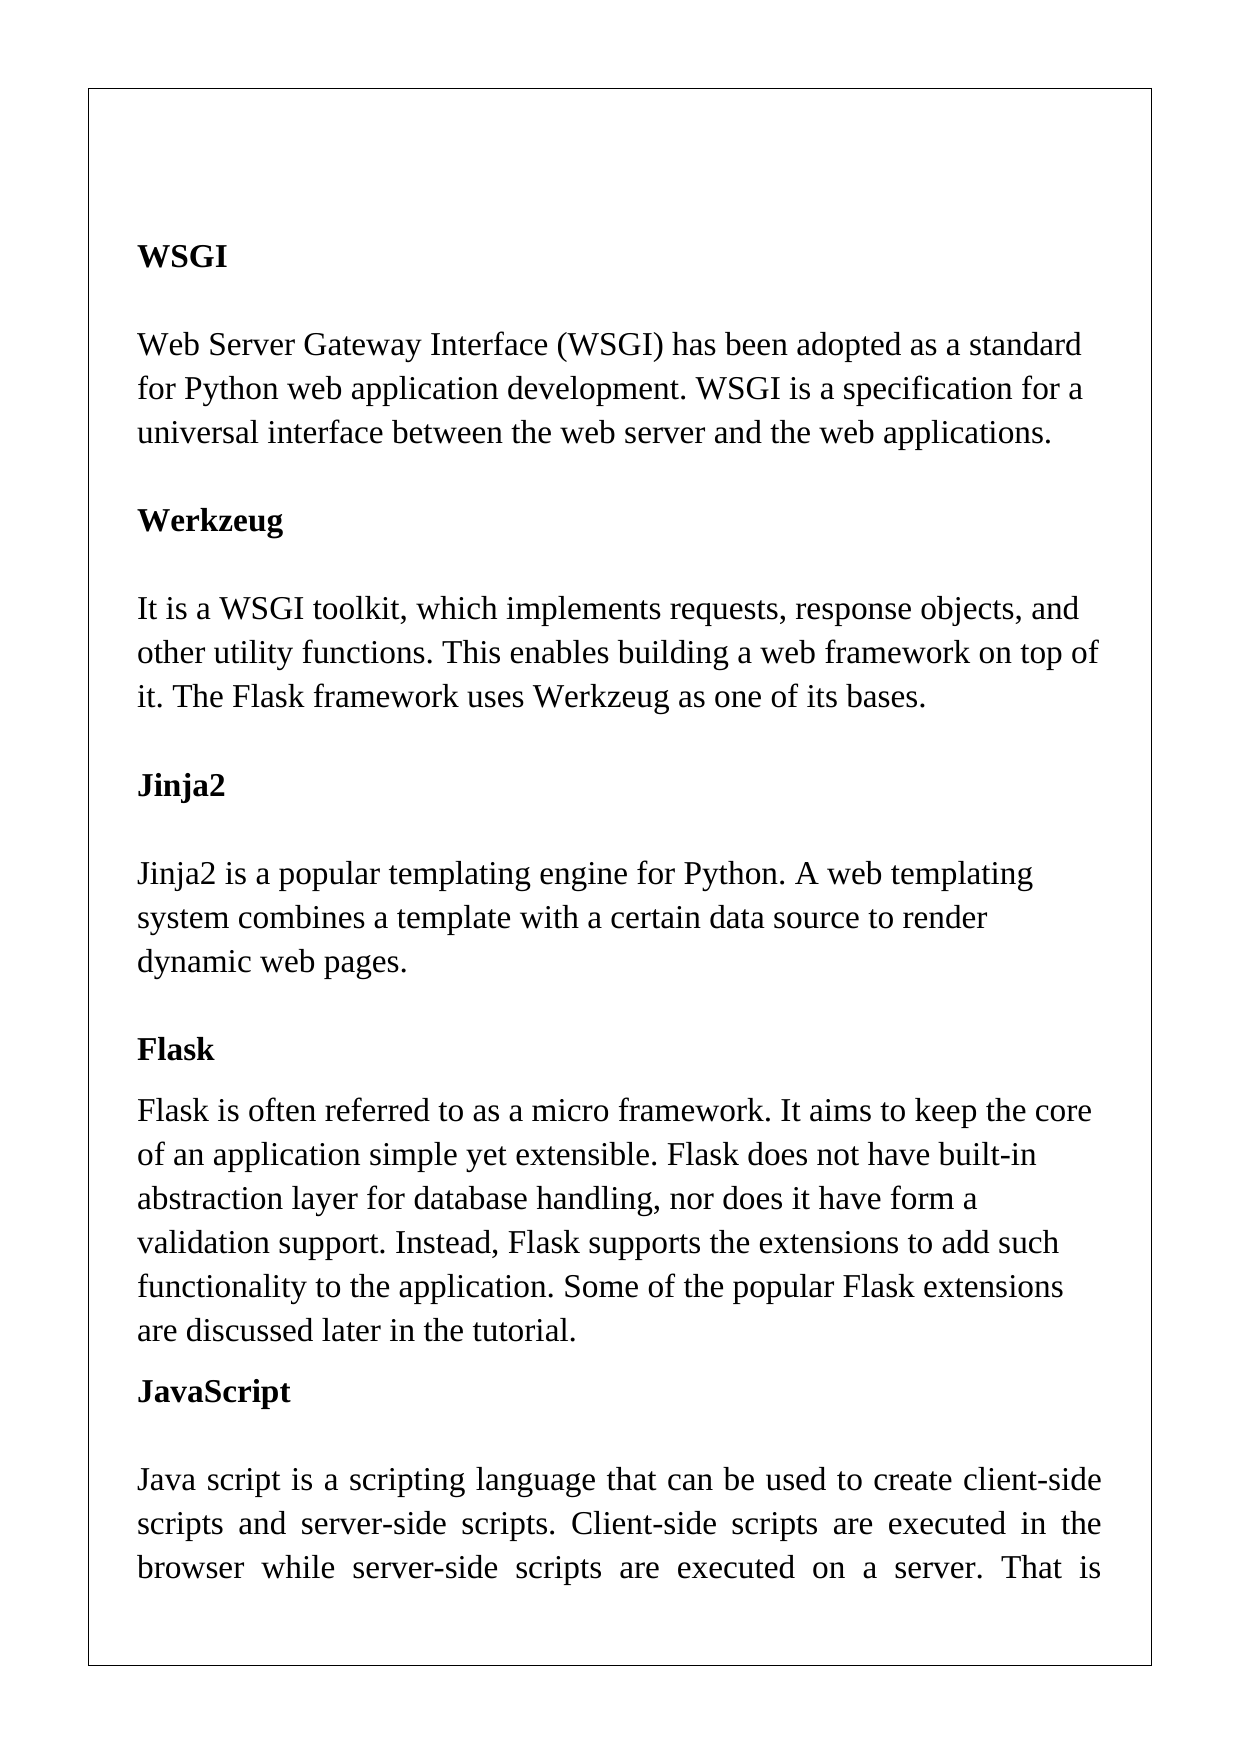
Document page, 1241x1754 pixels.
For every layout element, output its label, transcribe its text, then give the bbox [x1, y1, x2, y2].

text JavaScript Java script is a scripting language that can be used to create client-side scripts and server-side scripts. Client-side scripts are executed in the browser while server-side scripts are executed on a server. That is [137, 1371, 1103, 1586]
text WSGI Web Server Gateway Interface (WSGI) has been adopted as a standard for Python web application development. WSGI is a specification for a universal interface between the web server and the web applications. Werkzeug It is a WSGI toolkit, which implements requests, response objects, and other utility functions. This enables building a web framework on top of it. The Flask framework uses Werkzeug as one of its bases. Jinja2 Jinja2 is a popular templating engine for Python. A web templating system combines a template with a certain data source to render dynamic web pages. Flask [137, 236, 1103, 1068]
text Flask is often referred to as a micro framework. It aims to keep the core of an application simple yet extensible. Flask does not have built-in abstraction layer for database handling, nor does it have form a validation support. Instead, Flask supports the extensions to add such functionality to the application. Some of the popular Flask extensions are discussed later in the tutorial. [137, 1090, 1103, 1349]
text [137, 137, 1103, 214]
